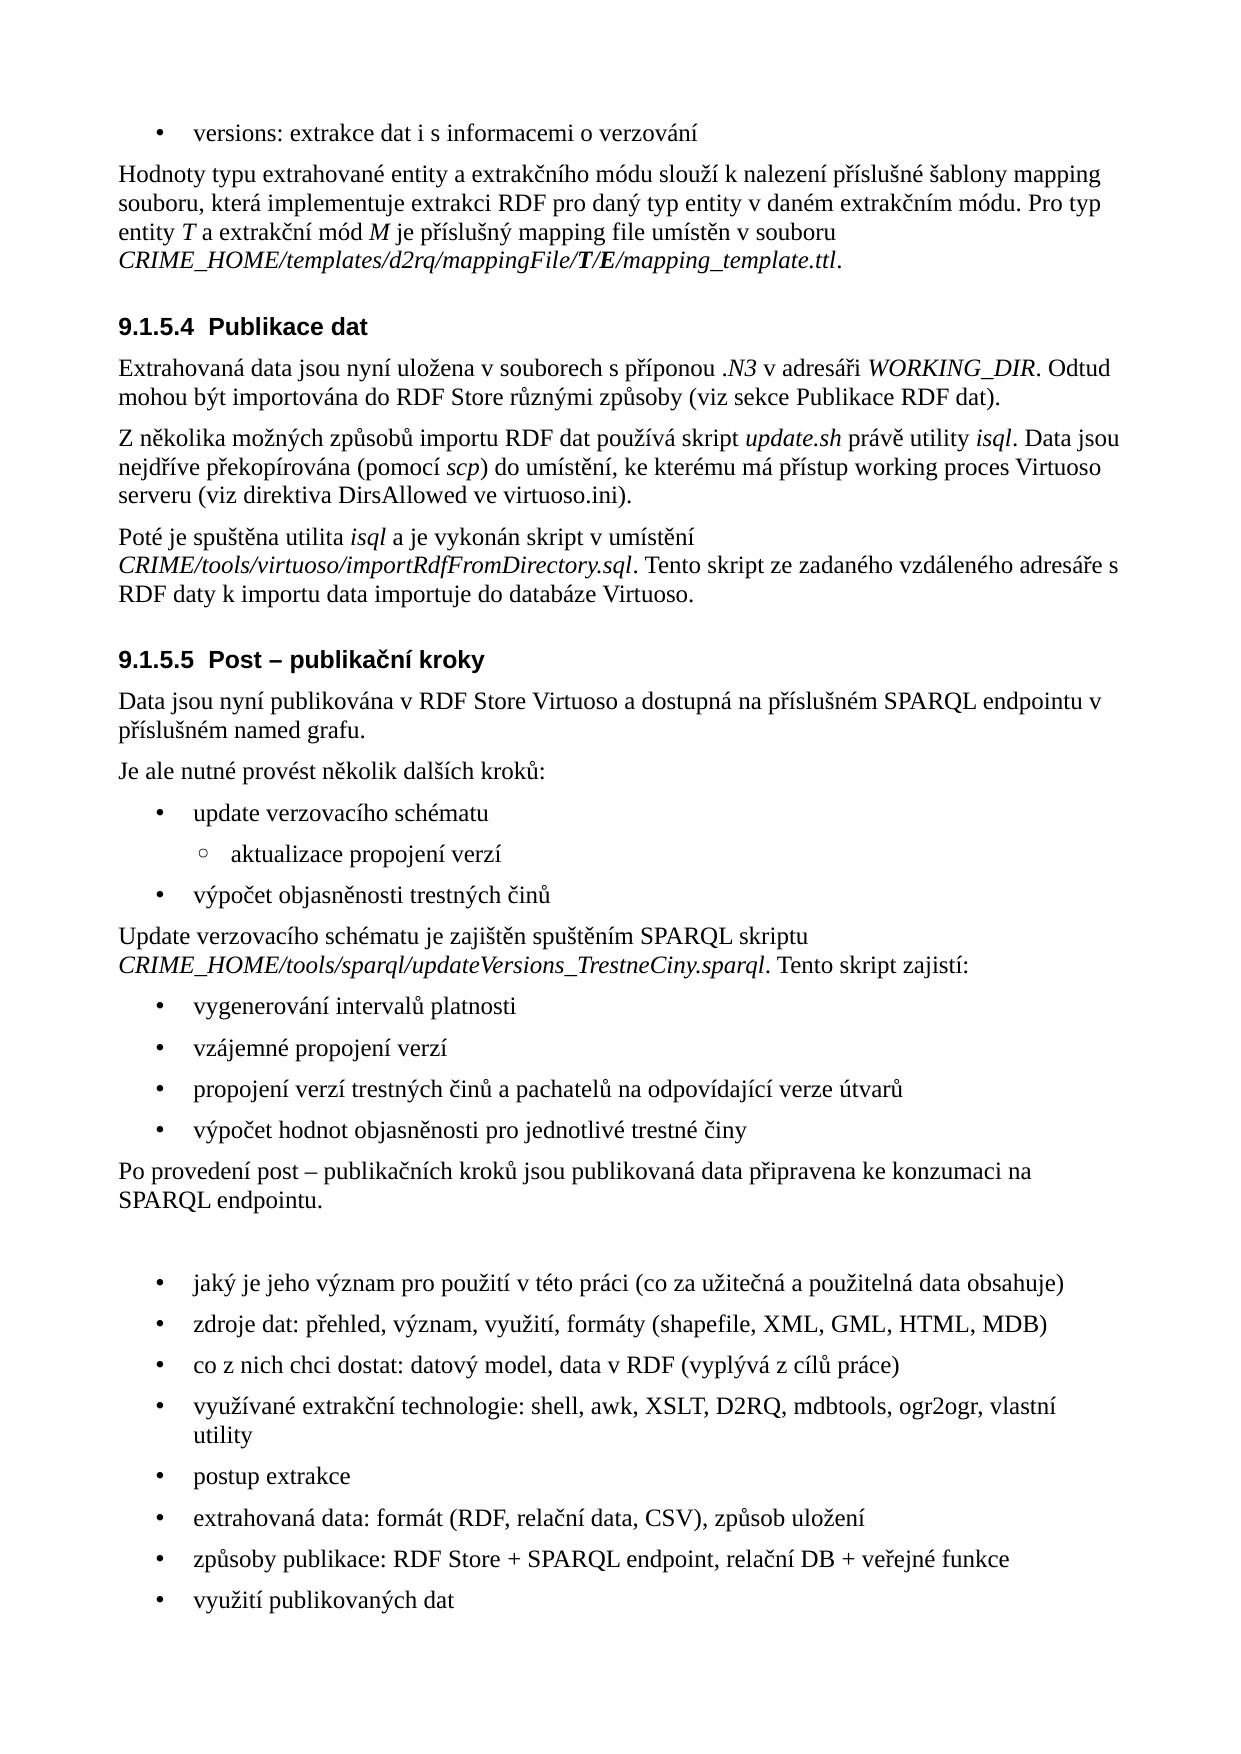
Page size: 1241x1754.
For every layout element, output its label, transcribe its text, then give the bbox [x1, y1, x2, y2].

subtitle Post – publikační kroky [118, 645, 1122, 674]
subtitle Publikace dat [118, 312, 1122, 340]
text Je ale nutné provést několik dalších kroků: [118, 756, 1122, 785]
text Z několika možných způsobů importu RDF dat používá skript update.sh právě utility isql. Data jsou nejdříve překopírována (pomocí scp) do umístění, ke kterému má přístup working proces Virtuoso serveru (viz direktiva DirsAllowed ve virtuoso.ini). [118, 423, 1122, 509]
text Extrahovaná data jsou nyní uložena v souborech s příponou .N3 v adresáři WORKING_DIR. Odtud mohou být importována do RDF Store různými způsoby (viz sekce Publikace RDF dat). [118, 353, 1122, 410]
text Data jsou nyní publikována v RDF Store Virtuoso a dostupná na příslušném SPARQL endpointu v příslušném named grafu. [118, 686, 1122, 744]
list výpočet objasněnosti trestných činů [156, 880, 1122, 909]
list zdroje dat: přehled, význam, využití, formáty (shapefile, XML, GML, HTML, MDB) [156, 1309, 1122, 1338]
list jaký je jeho význam pro použití v této práci (co za užitečná a použitelná data obsahuje) [156, 1268, 1122, 1296]
list vygenerování intervalů platnosti [156, 991, 1122, 1020]
text Po provedení post – publikačních kroků jsou publikovaná data připravena ke konzumaci na SPARQL endpointu. [118, 1156, 1122, 1214]
list co z nich chci dostat: datový model, data v RDF (vyplývá z cílů práce) [156, 1350, 1122, 1379]
text Update verzovacího schématu je zajištěn spuštěním SPARQL skriptu CRIME_HOME/tools/sparql/updateVersions_TrestneCiny.sparql. Tento skript zajistí: [118, 921, 1122, 979]
list update verzovacího schématu [156, 798, 1122, 826]
list využití publikovaných dat [156, 1585, 1122, 1614]
list aktualizace propojení verzí [193, 839, 1122, 868]
list výpočet hodnot objasněnosti pro jednotlivé trestné činy [156, 1115, 1122, 1144]
list způsoby publikace: RDF Store + SPARQL endpoint, relační DB + veřejné funkce [156, 1544, 1122, 1573]
list využívané extrakční technologie: shell, awk, XSLT, D2RQ, mdbtools, ogr2ogr, vlastní utility [156, 1391, 1122, 1449]
text Hodnoty typu extrahované entity a extrakčního módu slouží k nalezení příslušné šablony mapping souboru, která implementuje extrakci RDF pro daný typ entity v daném extrakčním módu. Pro typ entity T a extrakční mód M je příslušný mapping file umístěn v souboru CRIME_HOME/templates/d2rq/mappingFile/T/E/mapping_template.ttl. [118, 159, 1122, 274]
list versions: extrakce dat i s informacemi o verzování [156, 118, 1122, 147]
list postup extrakce [156, 1461, 1122, 1490]
list propojení verzí trestných činů a pachatelů na odpovídající verze útvarů [156, 1074, 1122, 1103]
text Poté je spuštěna utilita isql a je vykonán skript v umístění CRIME/tools/virtuoso/importRdfFromDirectory.sql. Tento skript ze zadaného vzdáleného adresáře s RDF daty k importu data importuje do databáze Virtuoso. [118, 522, 1122, 608]
list vzájemné propojení verzí [156, 1033, 1122, 1061]
list extrahovaná data: formát (RDF, relační data, CSV), způsob uložení [156, 1503, 1122, 1531]
